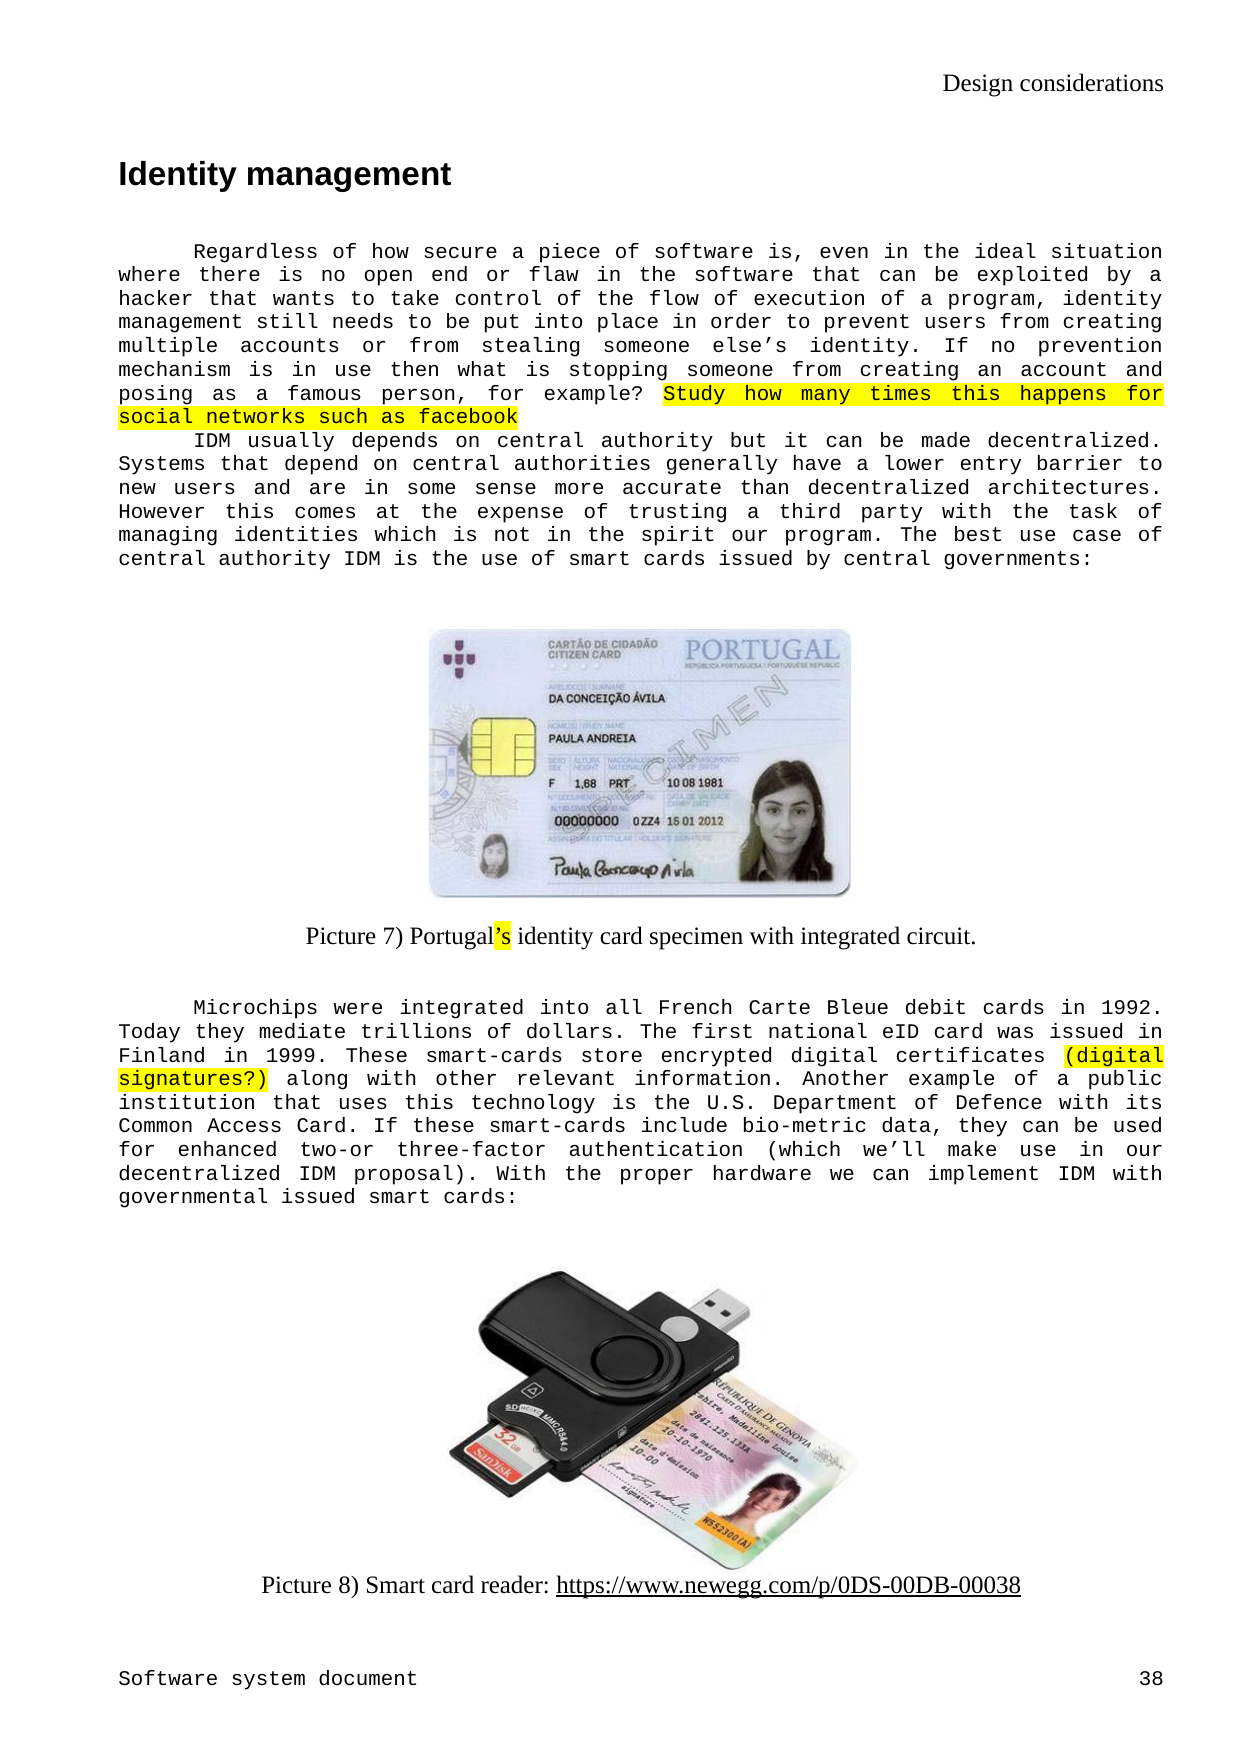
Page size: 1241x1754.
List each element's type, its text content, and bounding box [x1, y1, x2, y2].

text Picture 8) Smart card reader: https://www.newegg.com/p/0DS-00DB-00038 [118, 1570, 1164, 1599]
picture [428, 629, 851, 898]
text Microchips were integrated into all French Carte Bleue debit cards in 1992. Today they mediate trillions of dollars. The first national eID card was issued in Finland in 1999. These smart-cards store encrypted digital certificates (digital signatures?) along with other relevant information. Another example of a public institution that uses this technology is the U.S. Department of Defence with its Common Access Card. If these smart-cards include bio-metric data, they can be used for enhanced two-or three-factor authentication (which we’ll make use in our decentralized IDM proposal). With the proper hardware we can implement IDM with governmental issued smart cards: [118, 997, 1164, 1210]
subtitle Identity management [118, 154, 1164, 193]
text IDM usually depends on central authority but it can be made decentralized. Systems that depend on central authorities generally have a lower entry barrier to new users and are in some sense more accurate than decentralized architectures. However this comes at the expense of trusting a third party with the task of managing identities which is not in the spirit our program. The best use case of central authority IDM is the use of smart cards issued by central governments: [118, 430, 1164, 572]
text Regardless of how secure a piece of software is, even in the ideal situation where there is no open end or flaw in the software that can be exploited by a hacker that wants to take control of the flow of execution of a program, identity management still needs to be put into place in order to prevent users from creating multiple accounts or from stealing someone else’s identity. If no prevention mechanism is in use then what is stopping someone from creating an account and posing as a famous person, for example? Study how many times this happens for social networks such as facebook [118, 241, 1164, 430]
text Picture 7) Portugal’s identity card specimen with integrated circuit. [118, 921, 1164, 950]
